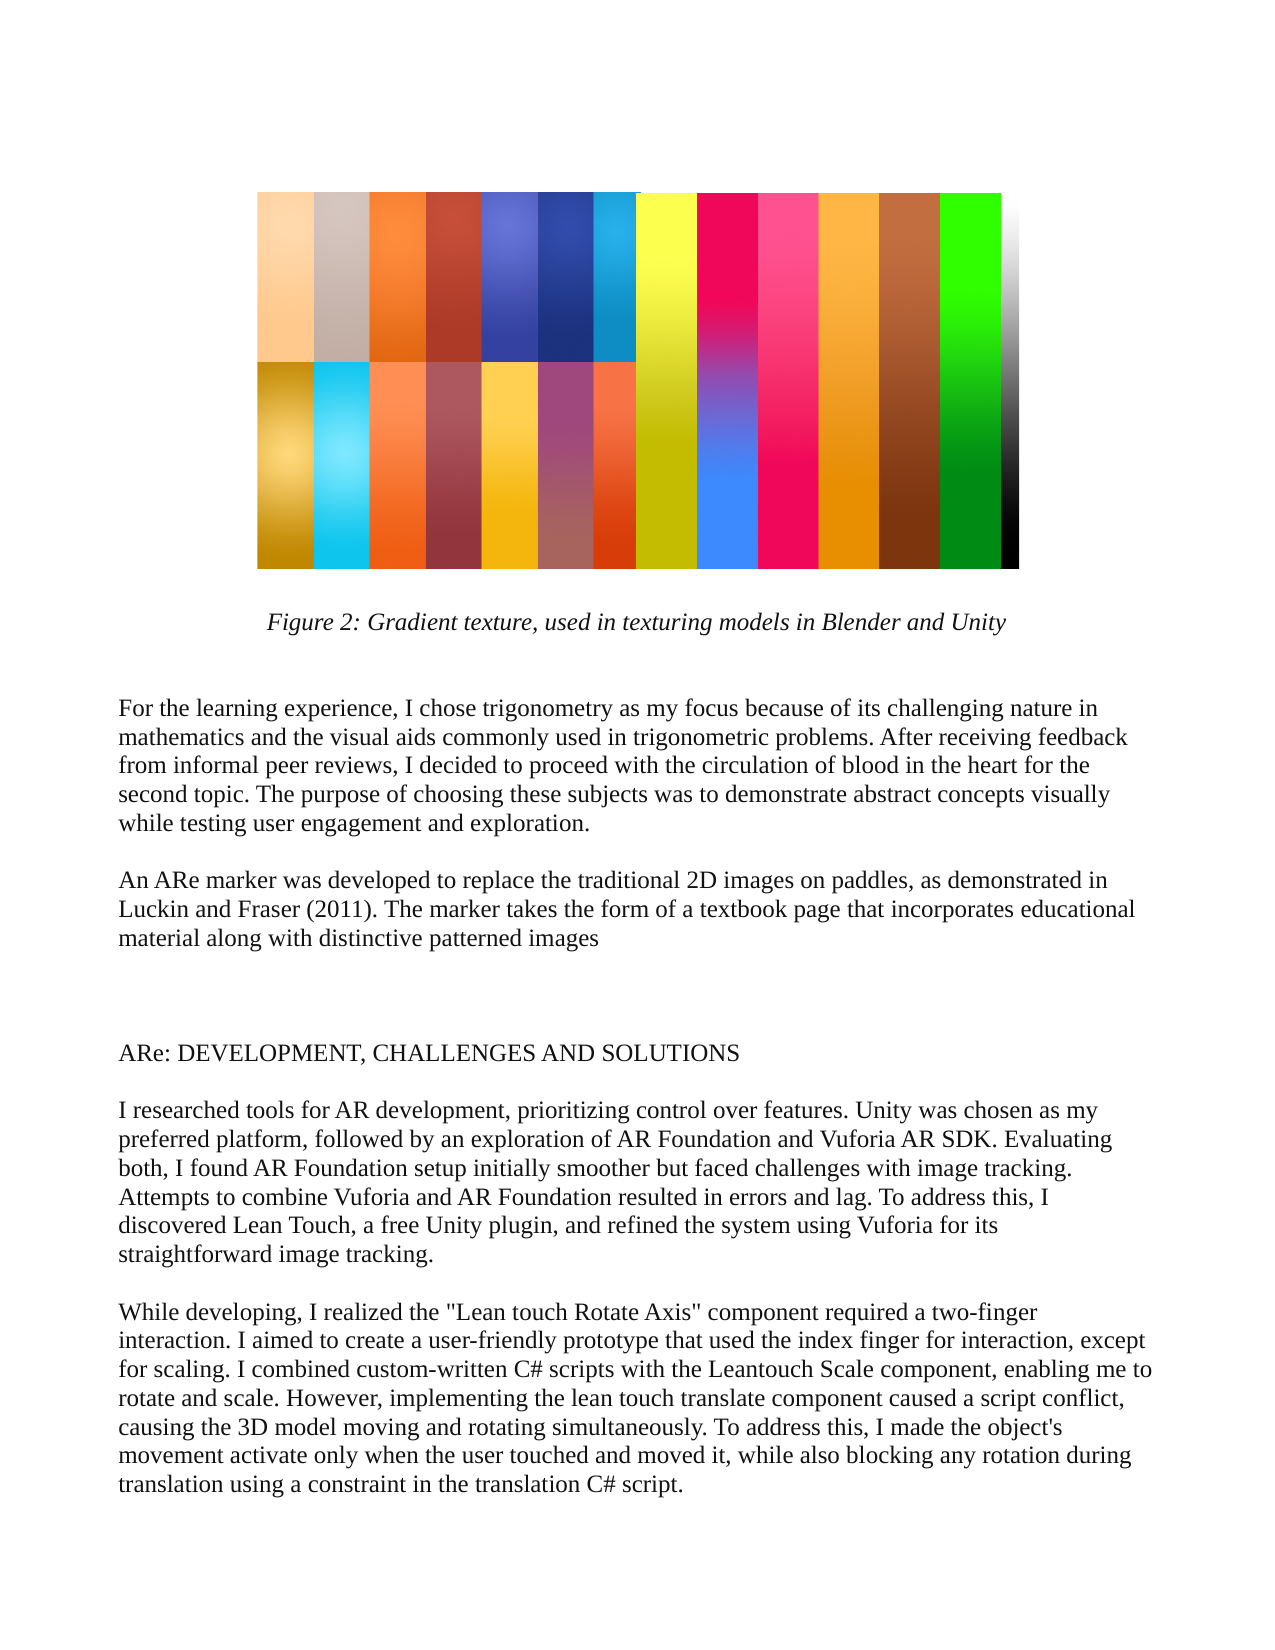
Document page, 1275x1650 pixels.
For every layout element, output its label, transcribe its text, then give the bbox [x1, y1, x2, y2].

text ARe: DEVELOPMENT, CHALLENGES AND SOLUTIONS [118, 1038, 1157, 1067]
text For the learning experience, I chose trigonometry as my focus because of its challenging nature in mathematics and the visual aids commonly used in trigonometric problems. After receiving feedback from informal peer reviews, I decided to proceed with the circulation of blood in the heart for the second topic. The purpose of choosing these subjects was to demonstrate abstract concepts visually while testing user engagement and exploration. [118, 693, 1157, 837]
picture [257, 192, 1020, 569]
text Figure 2: Gradient texture, used in texturing models in Blender and Unity [118, 607, 1157, 636]
text While developing, I realized the "Lean touch Rotate Axis" component required a two-finger interaction. I aimed to create a user-friendly prototype that used the index finger for interaction, except for scaling. I combined custom-written C# scripts with the Leantouch Scale component, enabling me to rotate and scale. However, implementing the lean touch translate component caused a script conflict, causing the 3D model moving and rotating simultaneously. To address this, I made the object's movement activate only when the user touched and moved it, while also blocking any rotation during translation using a constraint in the translation C# script. [118, 1297, 1157, 1498]
text An ARe marker was developed to replace the traditional 2D images on paddles, as demonstrated in Luckin and Fraser (2011). The marker takes the form of a textbook page that incorporates educational material along with distinctive patterned images [118, 866, 1157, 952]
text I researched tools for AR development, prioritizing control over features. Unity was chosen as my preferred platform, followed by an exploration of AR Foundation and Vuforia AR SDK. Evaluating both, I found AR Foundation setup initially smoother but faced challenges with image tracking. Attempts to combine Vuforia and AR Foundation resulted in errors and lag. To address this, I discovered Lean Touch, a free Unity plugin, and refined the system using Vuforia for its straightforward image tracking. [118, 1096, 1157, 1268]
